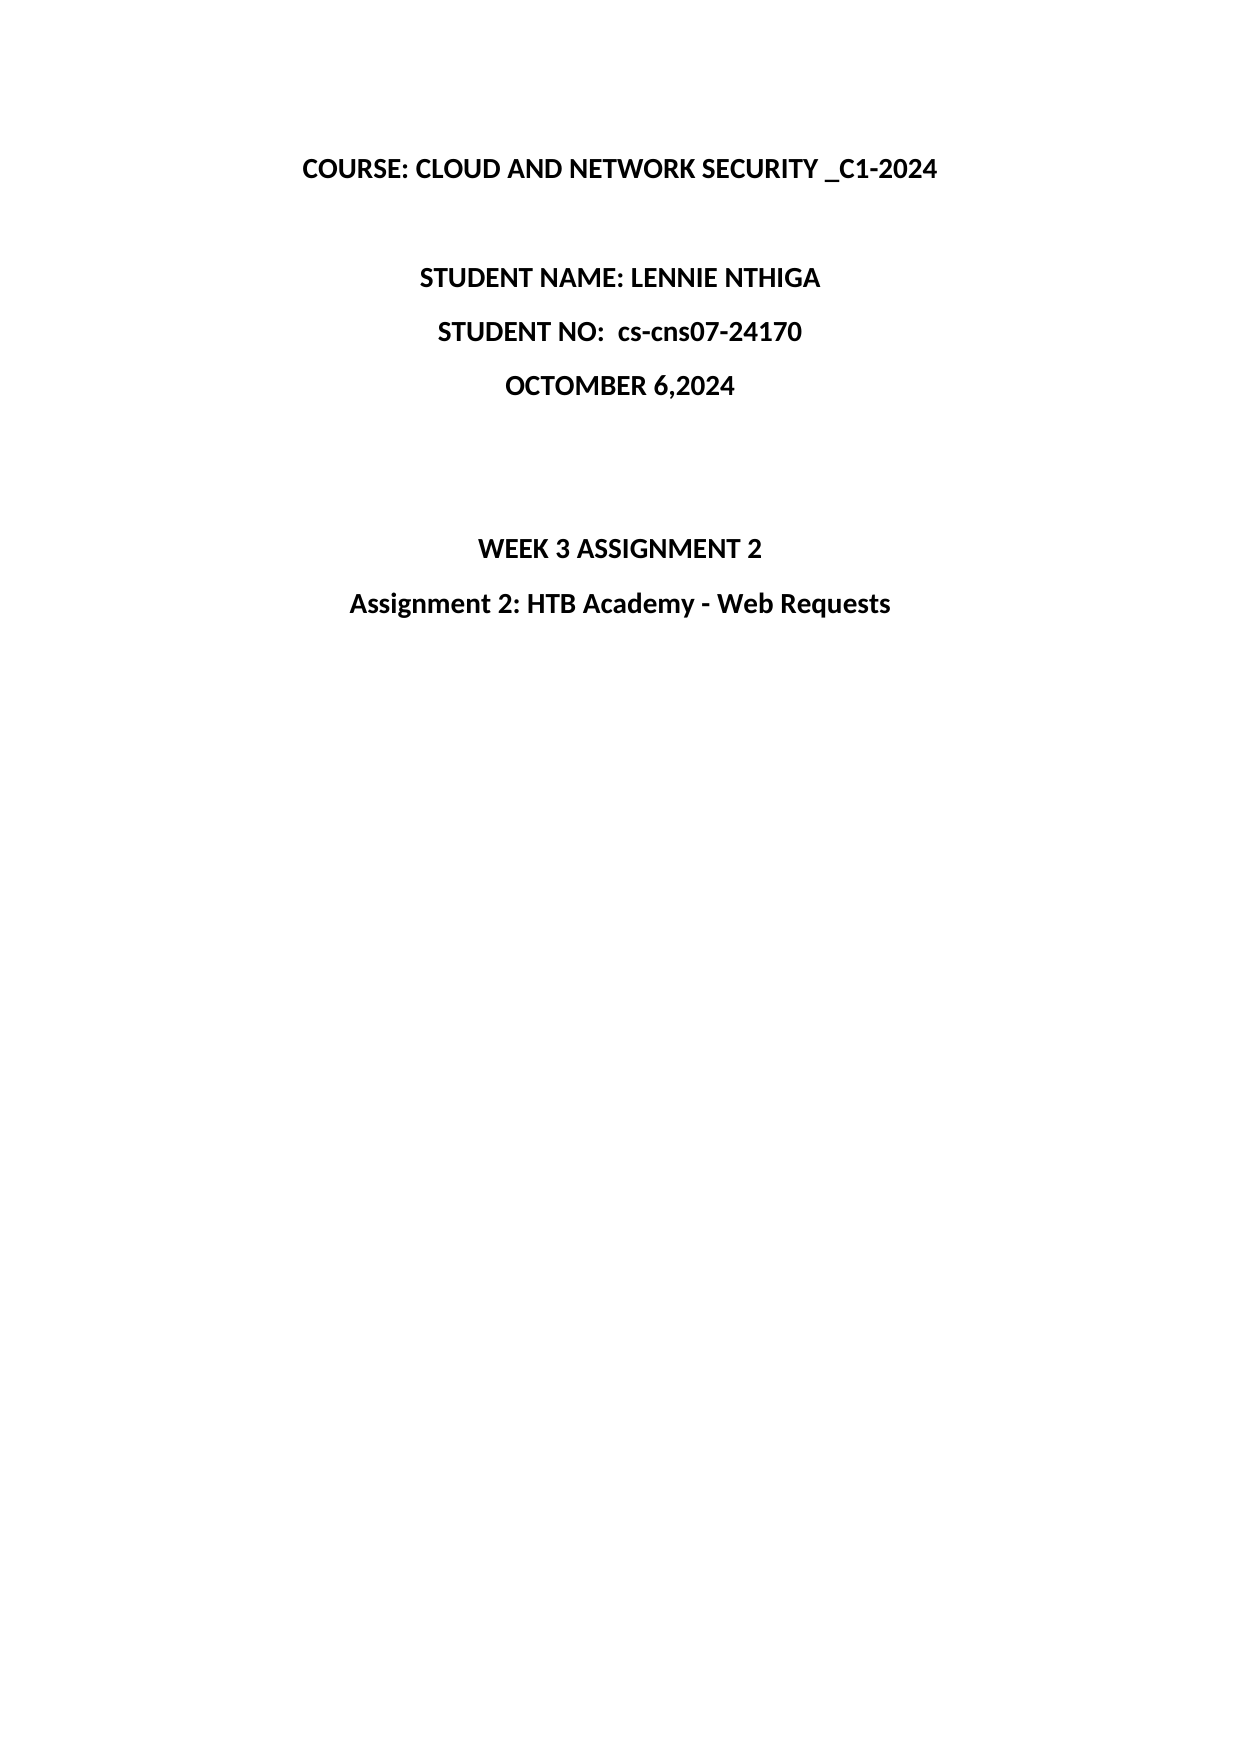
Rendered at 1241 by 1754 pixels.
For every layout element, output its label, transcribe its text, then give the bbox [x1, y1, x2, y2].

text Assignment 2: HTB Academy - Web Requests [150, 585, 1090, 621]
text OCTOMBER 6,2024 [150, 367, 1090, 403]
text WEEK 3 ASSIGNMENT 2 [150, 531, 1090, 566]
text STUDENT NAME: LENNIE NTHIGA [150, 259, 1090, 294]
text COURSE: CLOUD AND NETWORK SECURITY _C1-2024 [150, 150, 1090, 186]
text STUDENT NO: cs-cns07-24170 [150, 313, 1090, 349]
